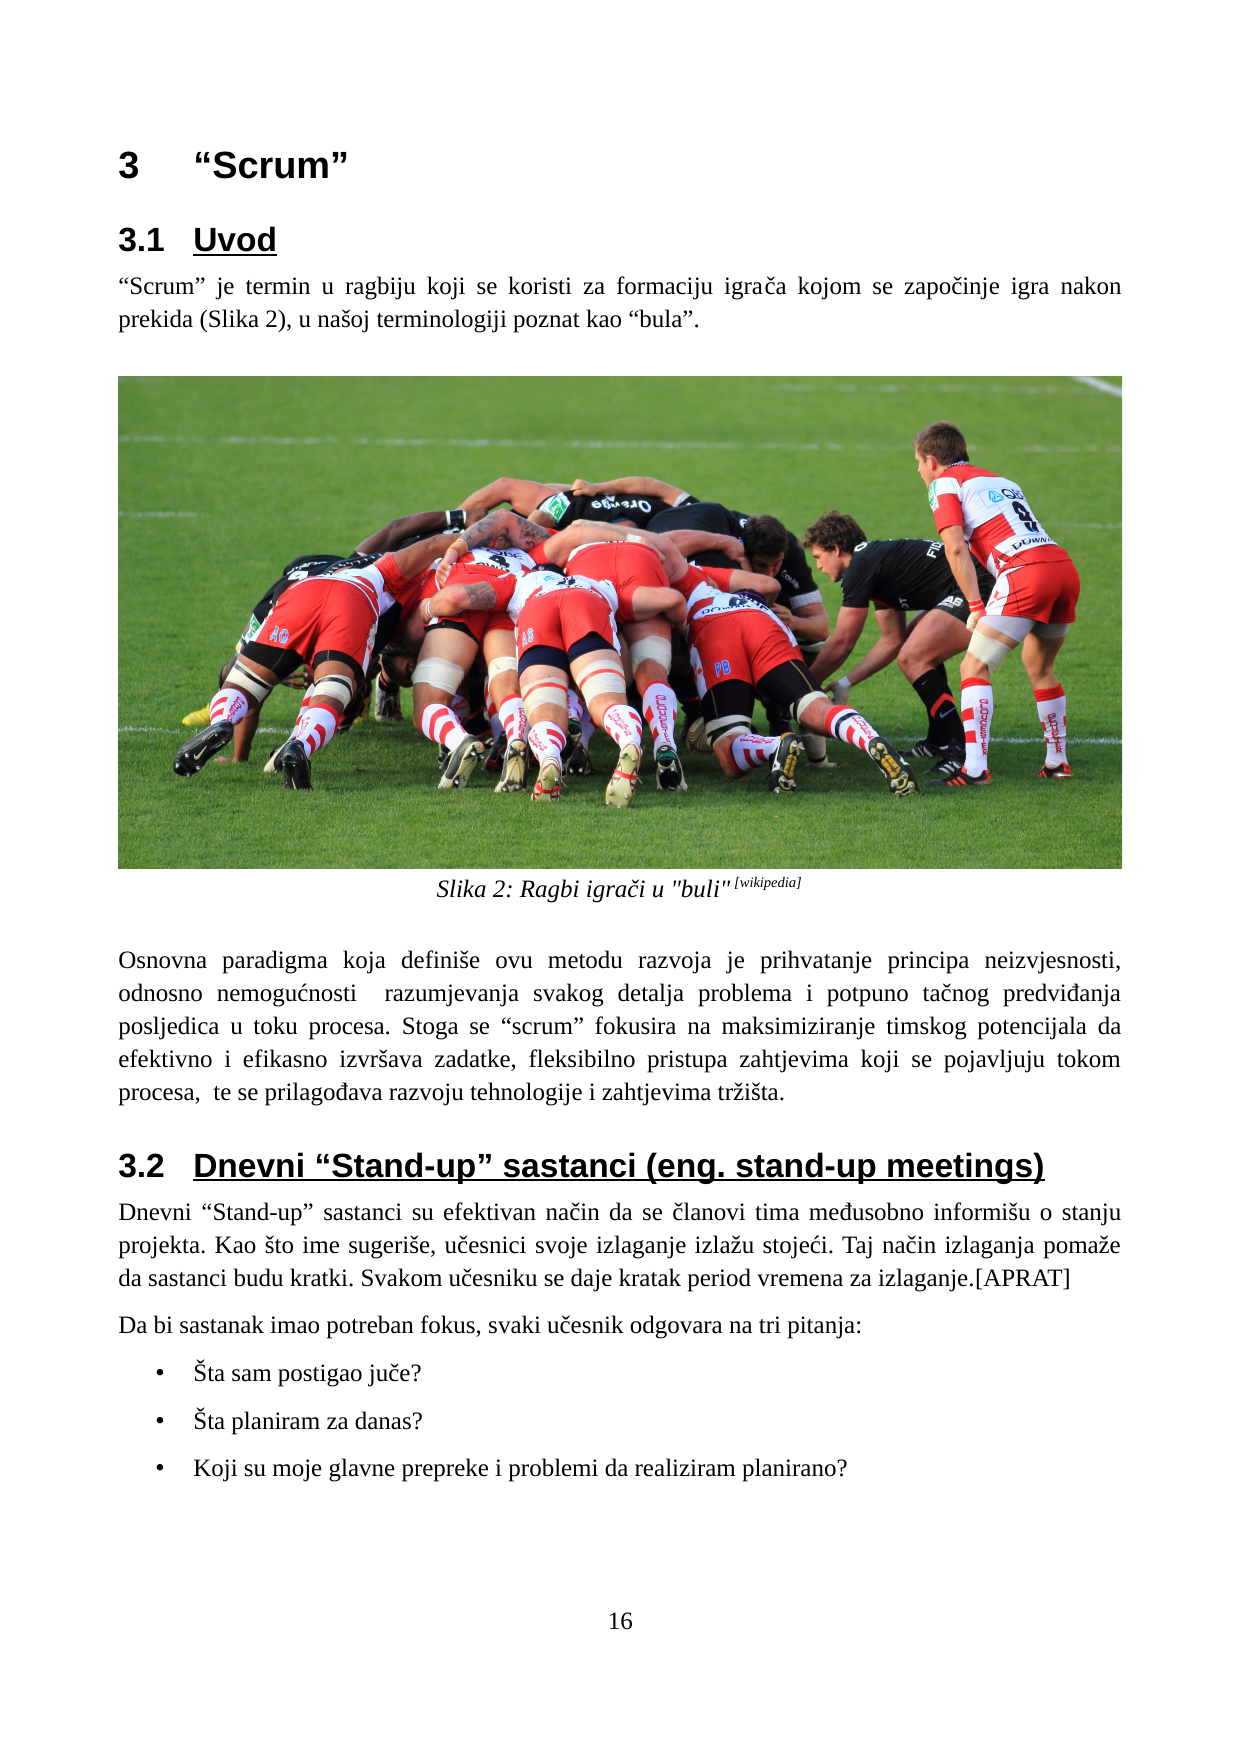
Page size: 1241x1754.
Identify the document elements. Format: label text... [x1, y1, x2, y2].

text “Scrum” je termin u ragbiju koji se koristi za formaciju igrača kojom se započinje igra nakon prekida (Slika 2), u našoj terminologiji poznat kao “bula”. [118, 271, 1122, 333]
subtitle “Scrum” [118, 143, 1122, 187]
text Slika 2: Ragbi igrači u "buli" [wikipedia] [118, 869, 1122, 903]
text Osnovna paradigma koja definiše ovu metodu razvoja je prihvatanje principa neizvjesnosti, odnosno nemogućnosti razumjevanja svakog detalja problema i potpuno tačnog predviđanja posljedica u toku procesa. Stoga se “scrum” fokusira na maksimiziranje timskog potencijala da efektivno i efikasno izvršava zadatke, fleksibilno pristupa zahtjevima koji se pojavljuju tokom procesa, te se prilagođava razvoju tehnologije i zahtjevima tržišta. [116, 352, 1124, 1106]
picture [118, 376, 1123, 869]
text Dnevni “Stand-up” sastanci su efektivan način da se članovi tima međusobno informišu o stanju projekta. Kao što ime sugeriše, učesnici svoje izlaganje izlažu stojeći. Taj način izlaganja pomaže da sastanci budu kratki. Svakom učesniku se daje kratak period vremena za izlaganje.[APRAT] [118, 1197, 1122, 1292]
subtitle Uvod [118, 220, 1122, 259]
list Šta planiram za danas? [156, 1406, 1122, 1434]
text Da bi sastanak imao potreban fokus, svaki učesnik odgovara na tri pitanja: [118, 1311, 1122, 1339]
subtitle Dnevni “Stand-up” sastanci (eng. stand-up meetings) [118, 1146, 1122, 1184]
list Koji su moje glavne prepreke i problemi da realiziram planirano? [156, 1453, 1122, 1482]
list Šta sam postigao juče? [156, 1358, 1122, 1387]
